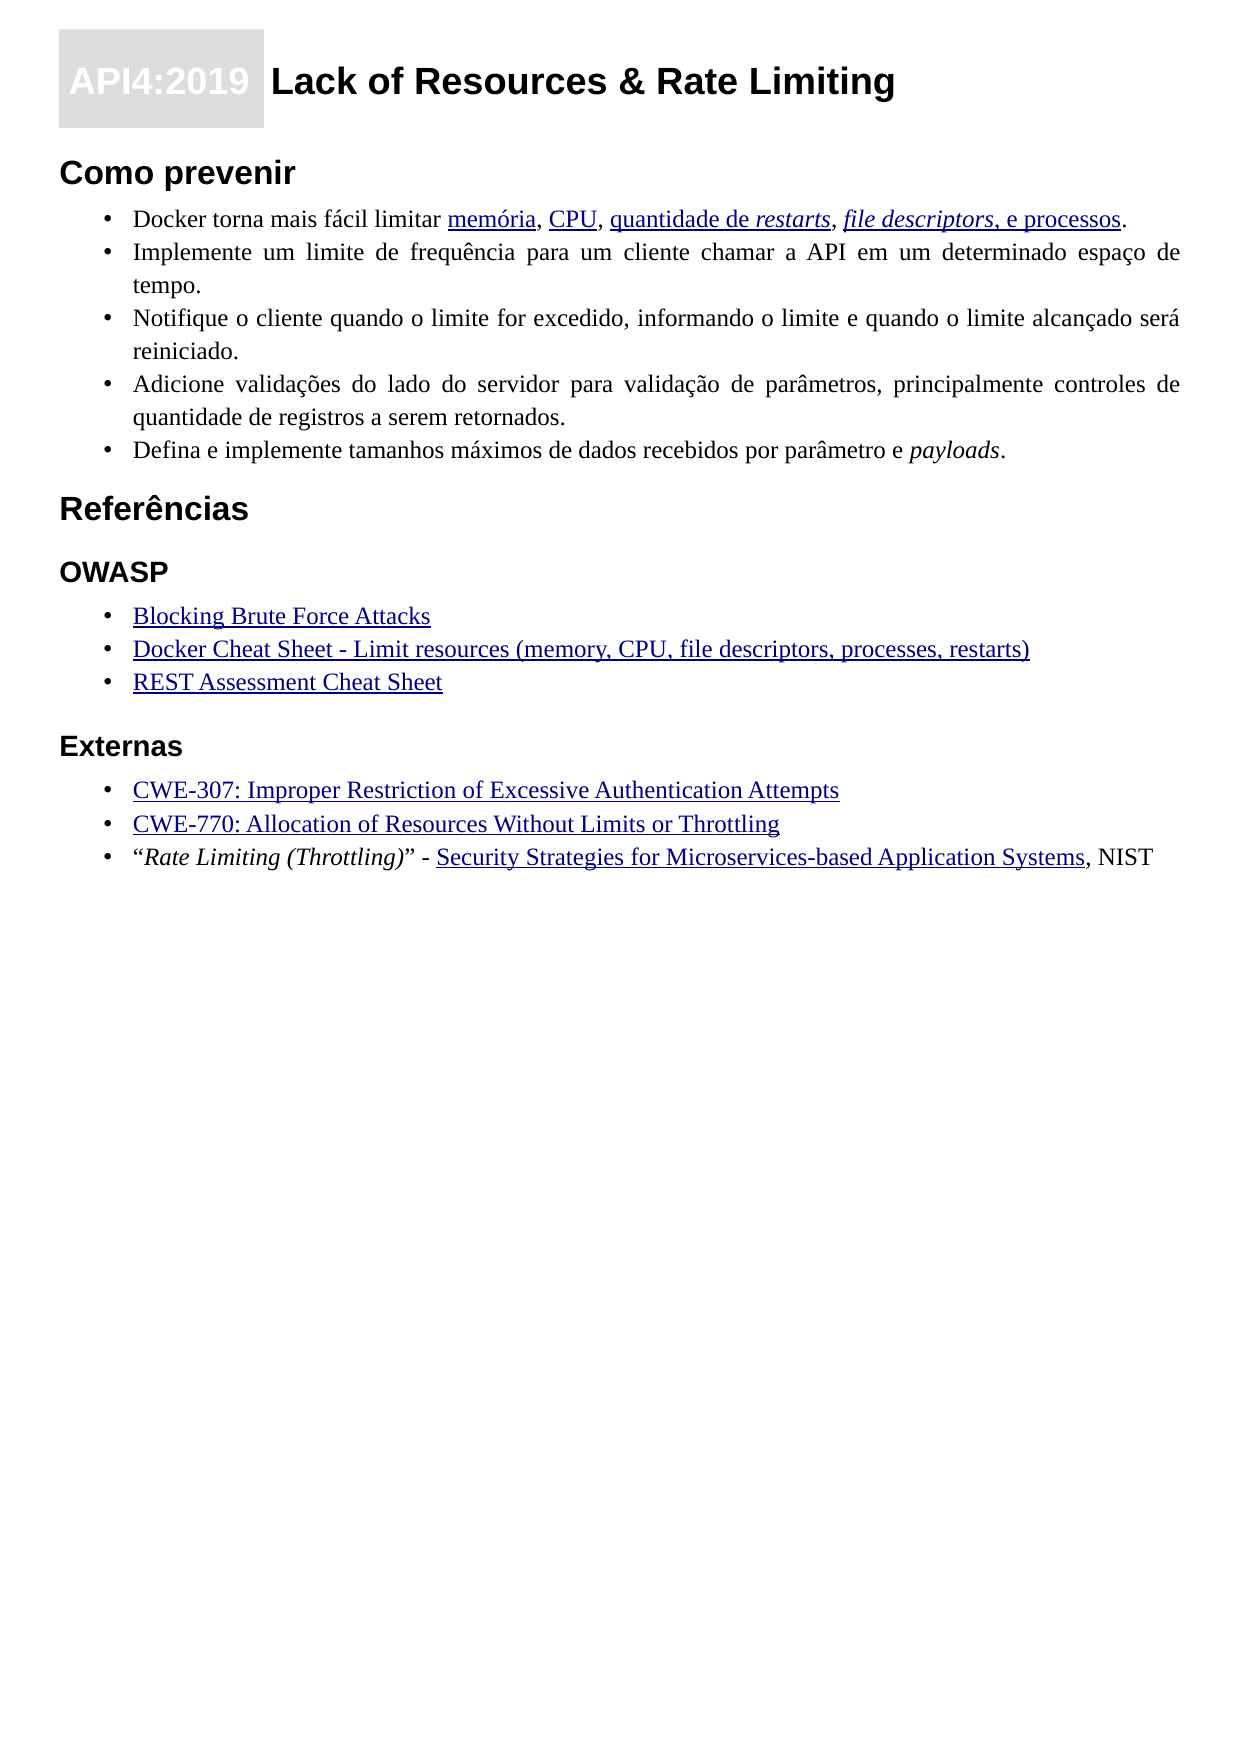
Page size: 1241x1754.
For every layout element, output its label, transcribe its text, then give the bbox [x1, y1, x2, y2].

list Implemente um limite de frequência para um cliente chamar a API em um determinado espaço de tempo. [103, 237, 1181, 299]
list Blocking Brute Force Attacks [103, 601, 1181, 630]
subtitle Externas [59, 729, 1181, 763]
list CWE-770: Allocation of Resources Without Limits or Throttling [103, 809, 1181, 837]
list Docker Cheat Sheet - Limit resources (memory, CPU, file descriptors, processes, restarts) [103, 634, 1181, 663]
subtitle OWASP [59, 555, 1181, 589]
list Adicione validações do lado do servidor para validação de parâmetros, principalmente controles de quantidade de registros a serem retornados. [103, 369, 1181, 431]
list Defina e implemente tamanhos máximos de dados recebidos por parâmetro e payloads. [103, 435, 1181, 464]
list “Rate Limiting (Throttling)” - Security Strategies for Microservices-based Application Systems, NIST [103, 842, 1181, 870]
list Notifique o cliente quando o limite for excedido, informando o limite e quando o limite alcançado será reiniciado. [103, 303, 1181, 365]
list CWE-307: Improper Restriction of Excessive Authentication Attempts [103, 776, 1181, 804]
list Docker torna mais fácil limitar memória, CPU, quantidade de restarts, file descriptors, e processos. [103, 204, 1181, 233]
subtitle Como prevenir [59, 153, 1181, 192]
subtitle Referências [59, 489, 1181, 528]
list REST Assessment Cheat Sheet [103, 667, 1181, 696]
